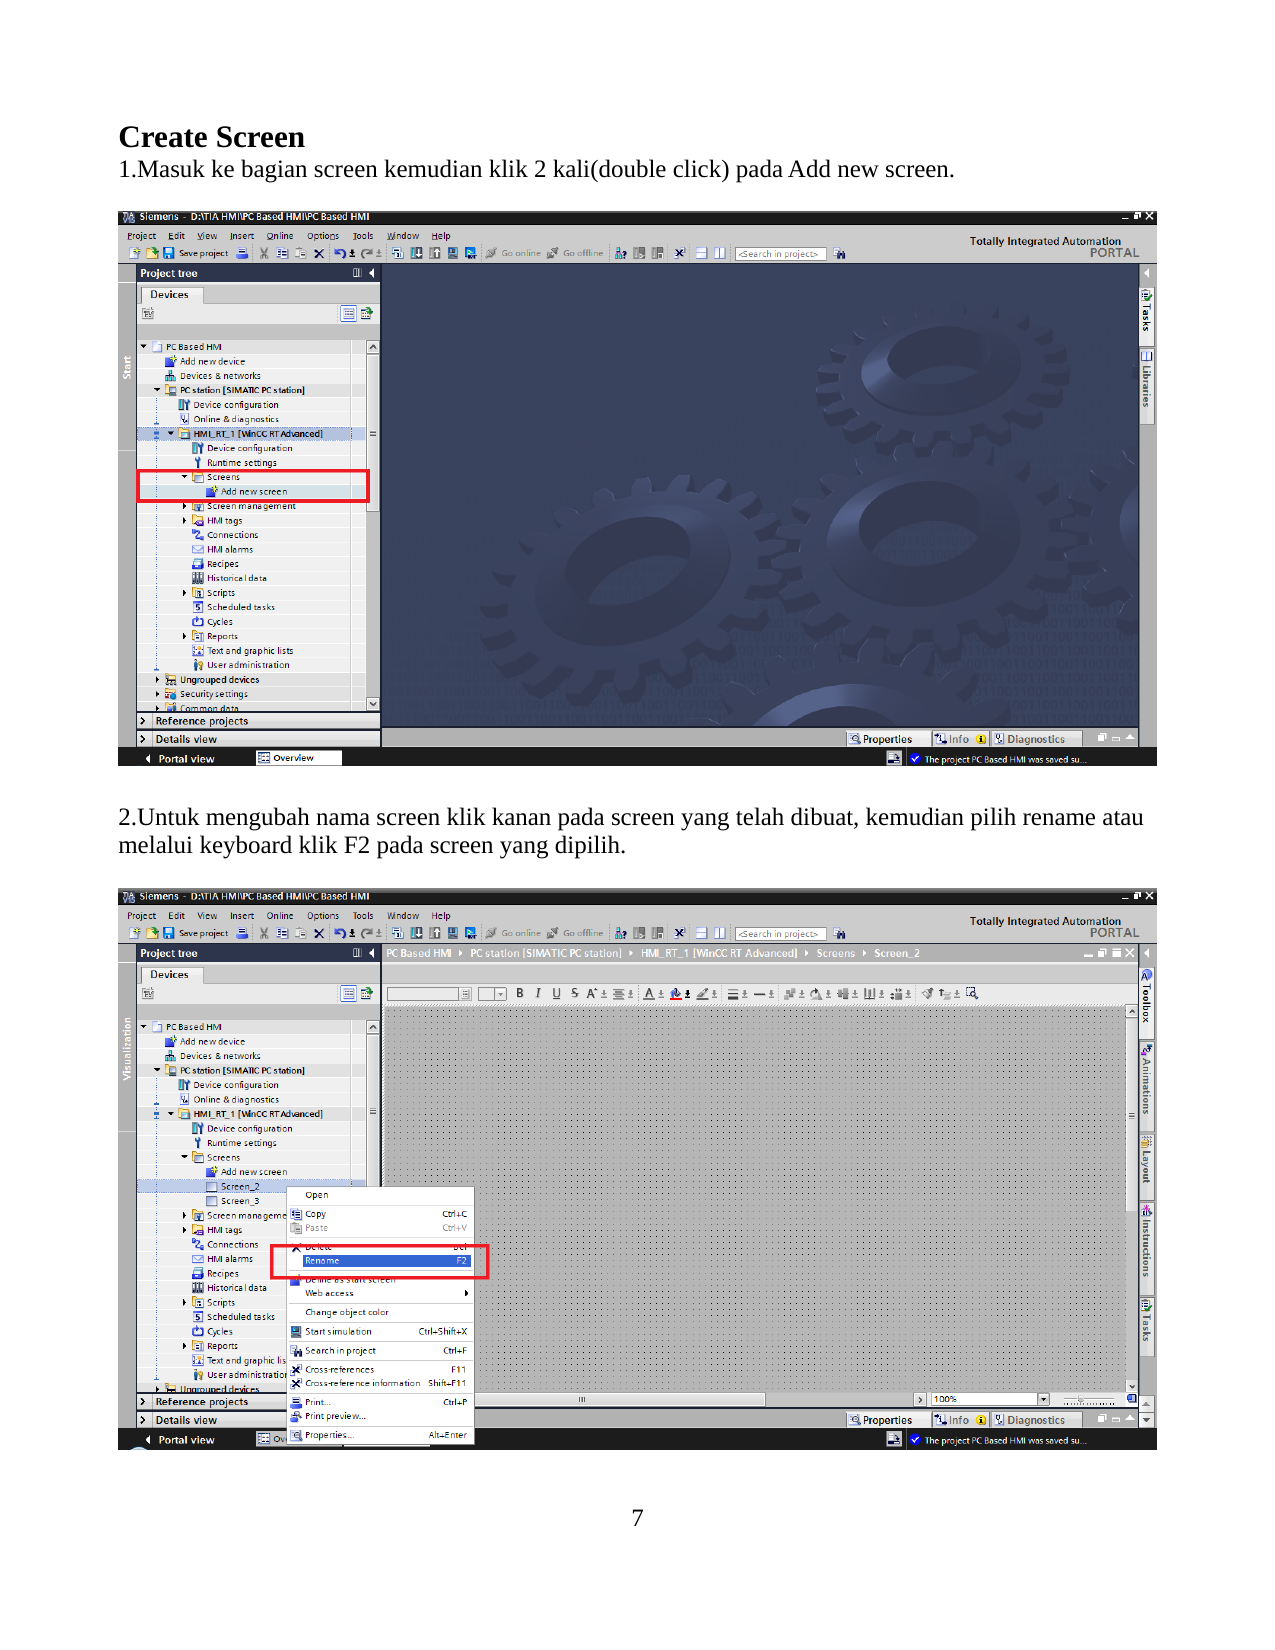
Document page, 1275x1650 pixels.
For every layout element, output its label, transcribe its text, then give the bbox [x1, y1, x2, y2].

text Create Screen [118, 118, 1157, 154]
picture [118, 888, 1157, 1450]
text 1.Masuk ke bagian screen kemudian klik 2 kali(double click) pada Add new screen. [118, 154, 1157, 183]
picture [118, 211, 1157, 766]
text 2.Untuk mengubah nama screen klik kanan pada screen yang telah dibuat, kemudian pilih rename atau melalui keyboard klik F2 pada screen yang dipilih. [118, 802, 1157, 859]
